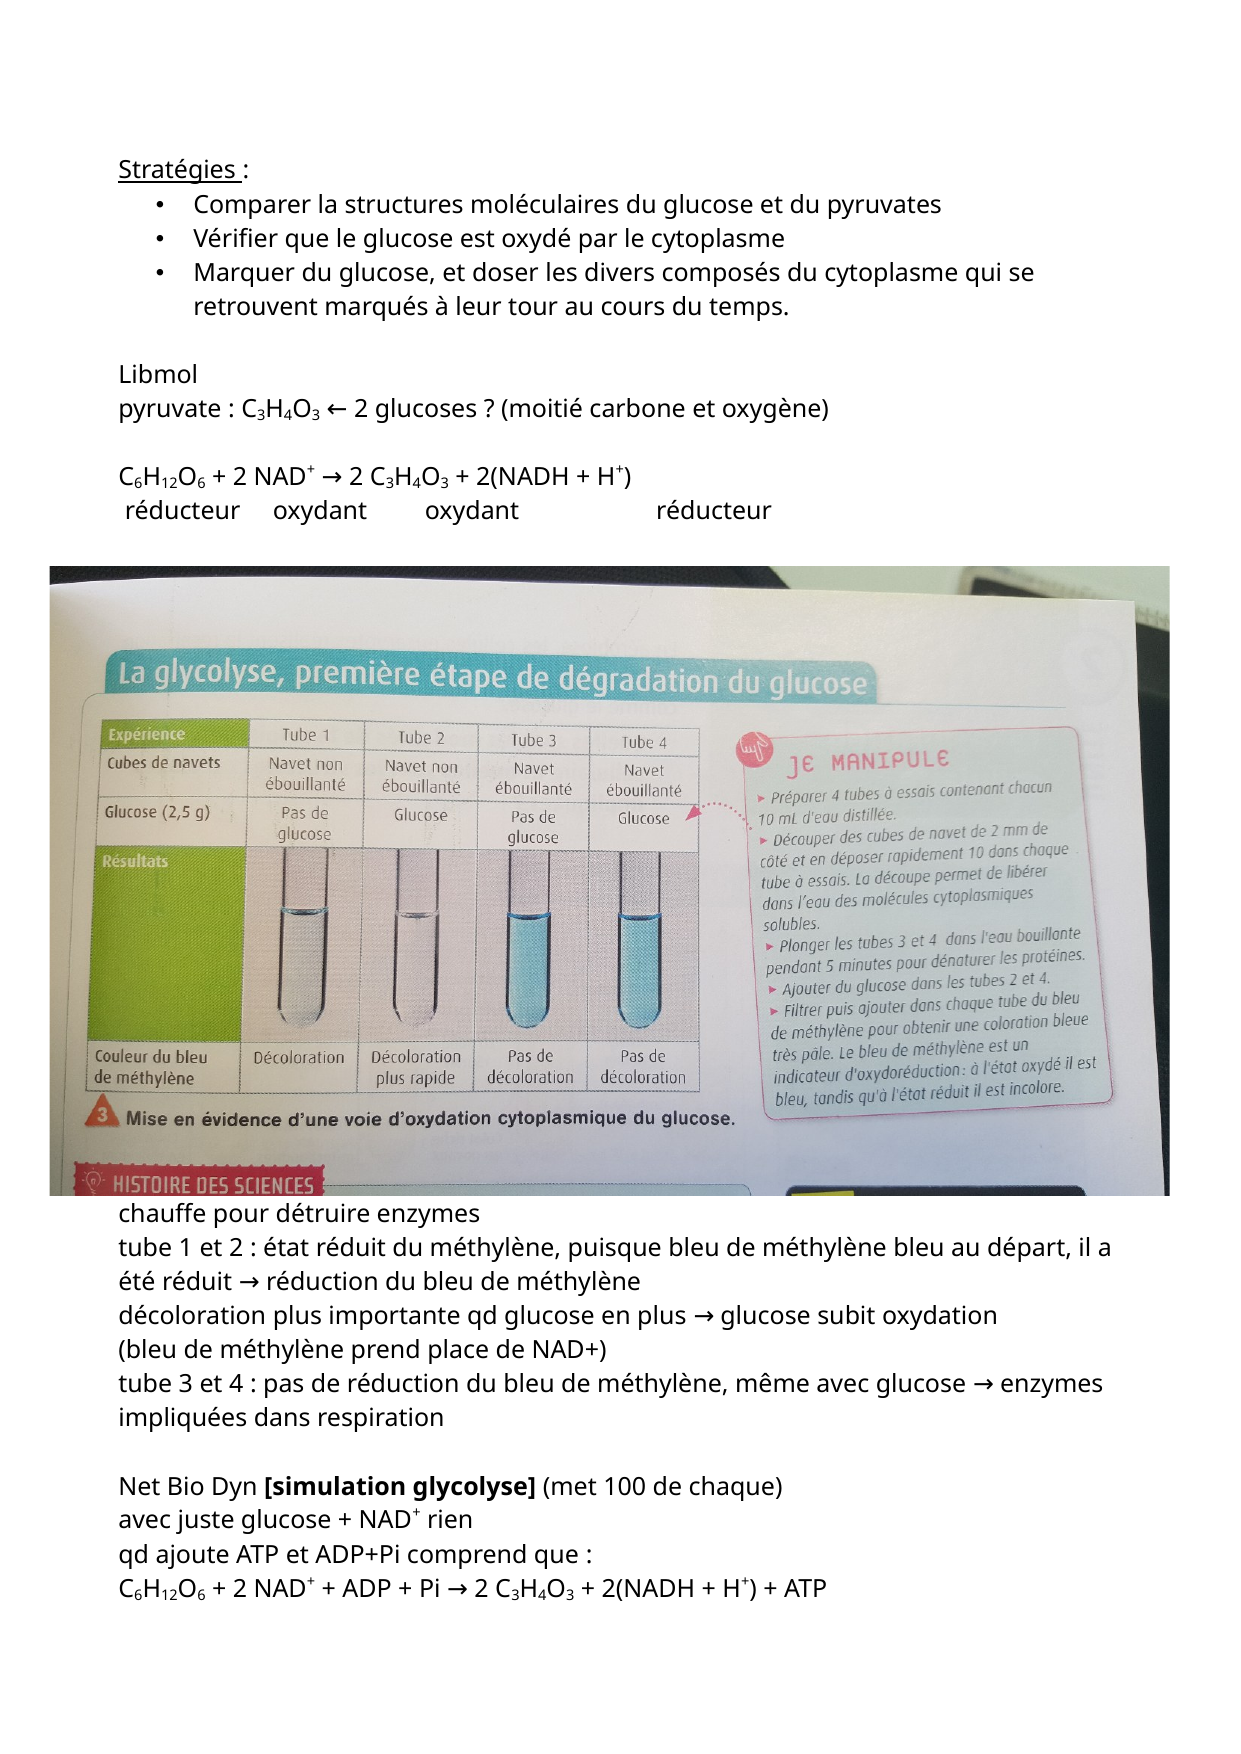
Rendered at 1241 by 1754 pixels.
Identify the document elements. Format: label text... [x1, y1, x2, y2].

text Stratégies : [118, 152, 1122, 186]
picture [49, 566, 1170, 1196]
list Marquer du glucose, et doser les divers composés du cytoplasme qui se retrouvent marqués à leur tour au cours du temps. [156, 254, 1122, 322]
text [118, 561, 1122, 566]
text Net Bio Dyn [simulation glycolyse] (met 100 de chaque) [118, 1468, 1122, 1502]
text tube 1 et 2 : état réduit du méthylène, puisque bleu de méthylène bleu au départ, il a été réduit → réduction du bleu de méthylène [118, 1230, 1122, 1298]
list Vérifier que le glucose est oxydé par le cytoplasme [156, 220, 1122, 254]
text C6H12O6 + 2 NAD+ + ADP + Pi → 2 C3H4O3 + 2(NADH + H+) + ATP [118, 1570, 1122, 1604]
text pyruvate : C3H4O3 ← 2 glucoses ? (moitié carbone et oxygène) [118, 391, 1122, 425]
text chauffe pour détruire enzymes [118, 1196, 1122, 1230]
text C6H12O6 + 2 NAD+ → 2 C3H4O3 + 2(NADH + H+) [118, 459, 1122, 493]
text réducteur oxydant oxydant réducteur [118, 493, 1122, 527]
text qd ajoute ATP et ADP+Pi comprend que : [118, 1536, 1122, 1570]
text (bleu de méthylène prend place de NAD+) [118, 1332, 1122, 1366]
text Libmol [118, 357, 1122, 391]
list Comparer la structures moléculaires du glucose et du pyruvates [156, 186, 1122, 220]
text décoloration plus importante qd glucose en plus → glucose subit oxydation [118, 1298, 1122, 1332]
text tube 3 et 4 : pas de réduction du bleu de méthylène, même avec glucose → enzymes impliquées dans respiration [118, 1366, 1122, 1434]
text avec juste glucose + NAD+ rien [118, 1502, 1122, 1536]
